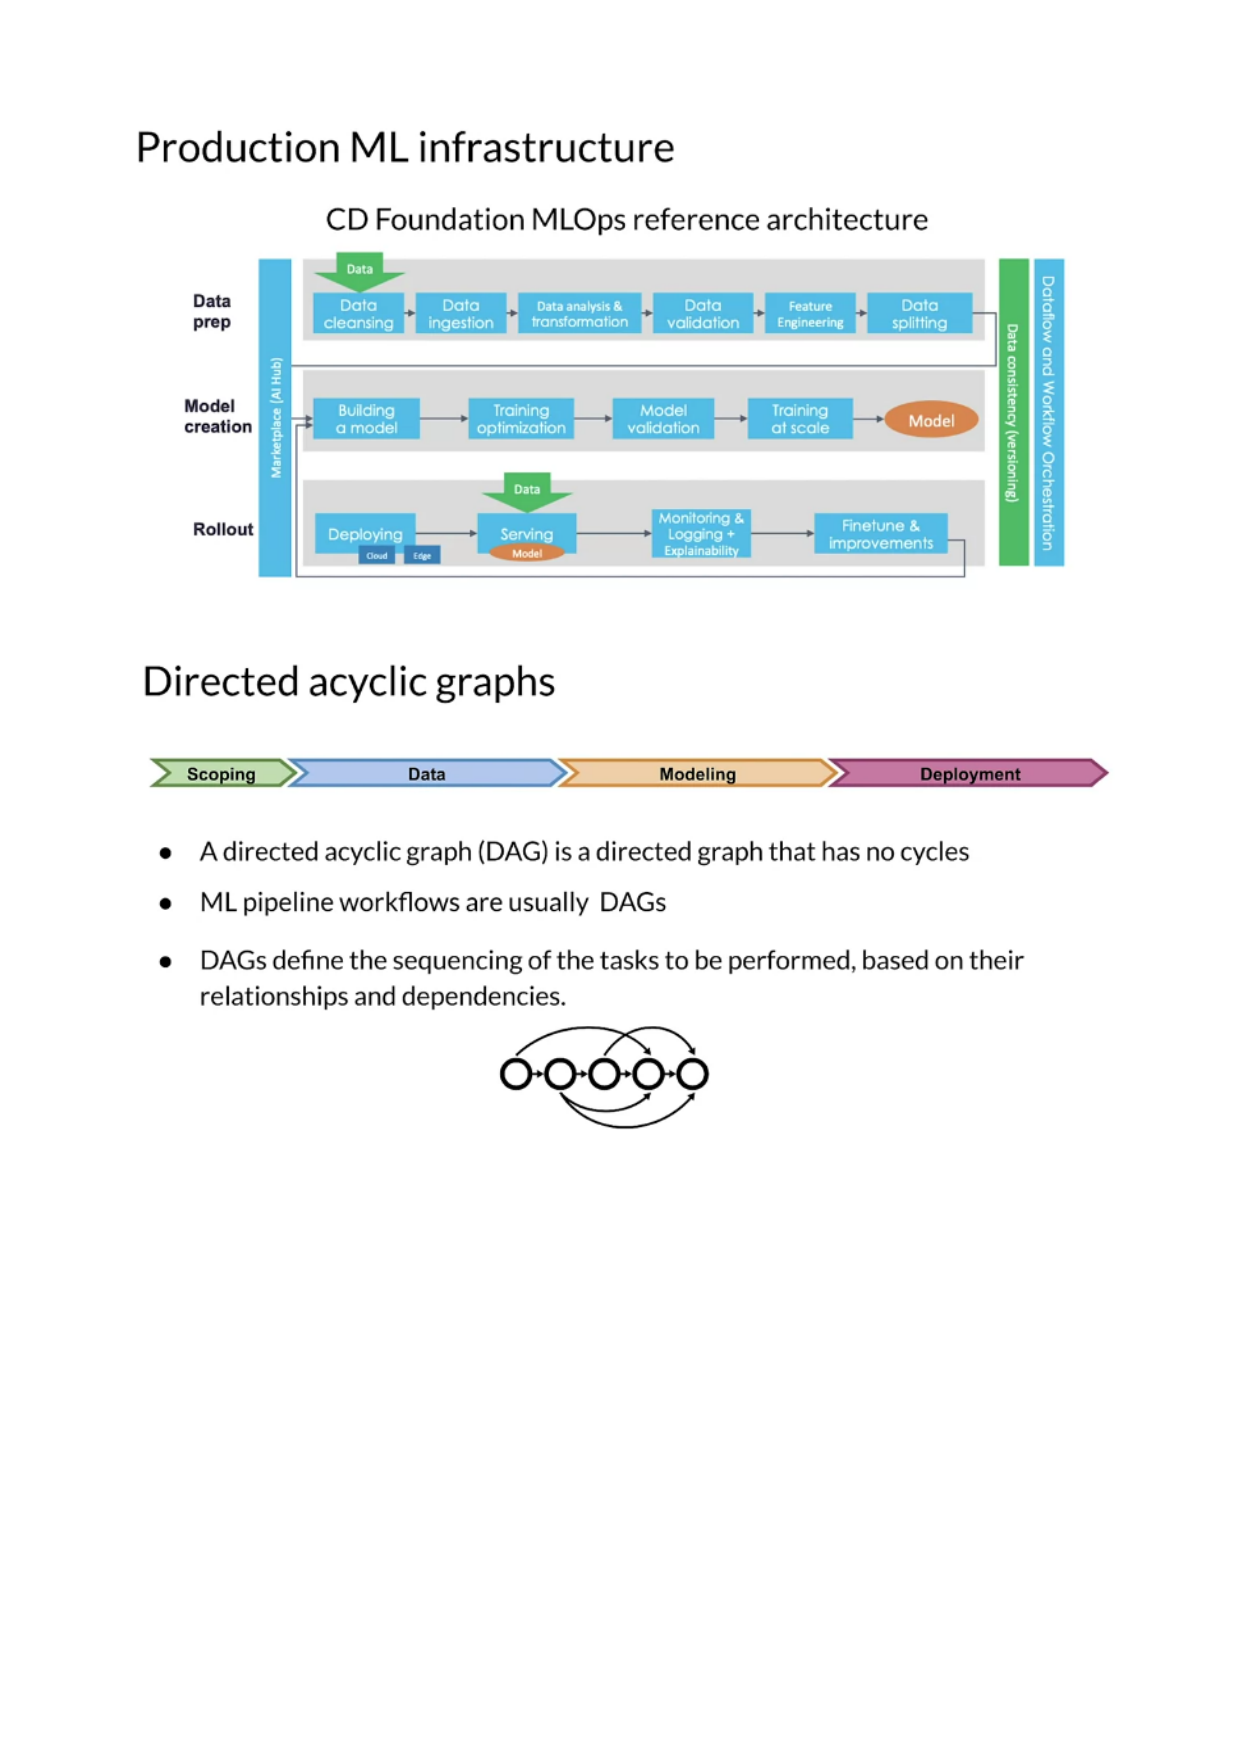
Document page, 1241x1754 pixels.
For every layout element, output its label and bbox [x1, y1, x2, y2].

picture [118, 118, 1123, 596]
picture [118, 653, 1123, 1135]
